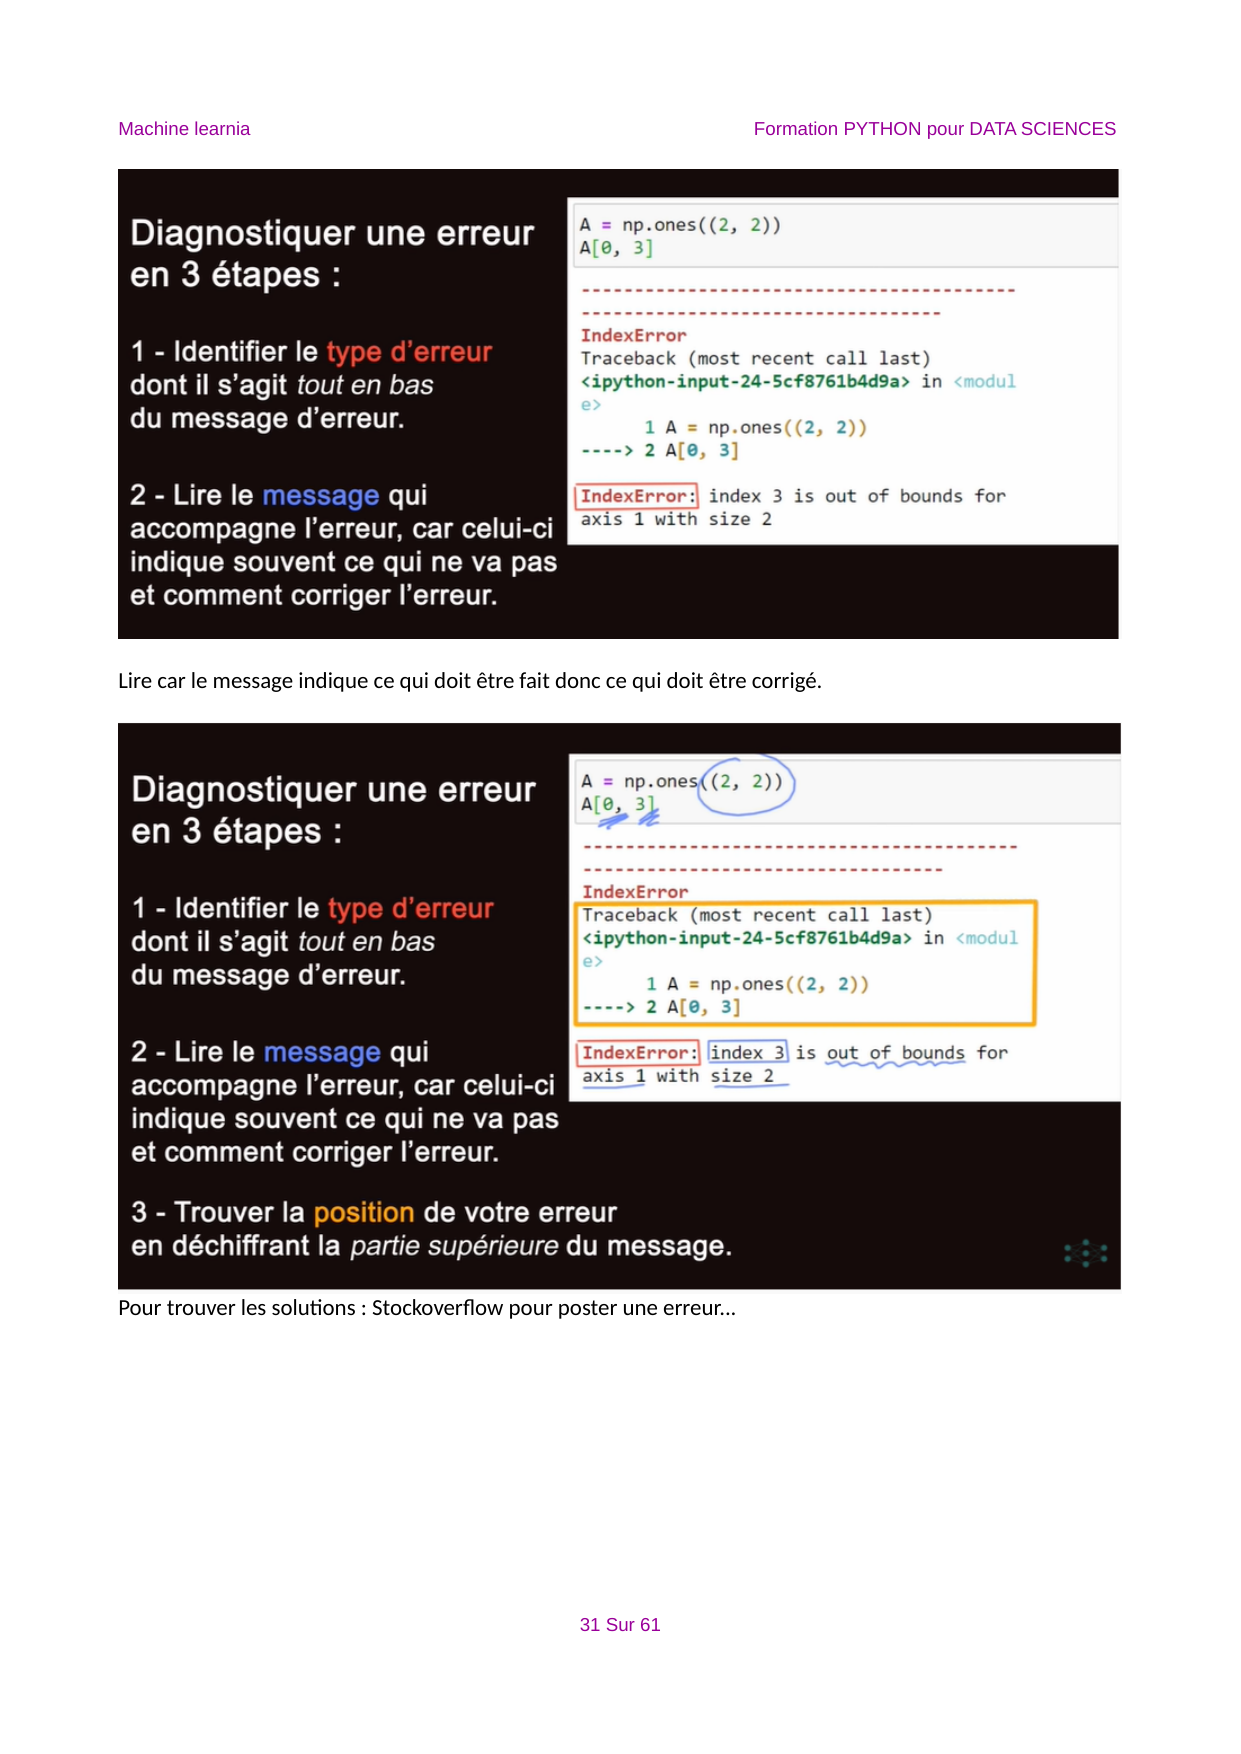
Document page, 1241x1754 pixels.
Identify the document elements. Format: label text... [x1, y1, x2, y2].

text Pour trouver les solutions : Stockoverflow pour poster une erreur... [118, 1294, 1122, 1322]
text Lire car le message indique ce qui doit être fait donc ce qui doit être corrigé. [118, 666, 1122, 694]
picture [118, 722, 1122, 1294]
picture [118, 169, 1122, 639]
